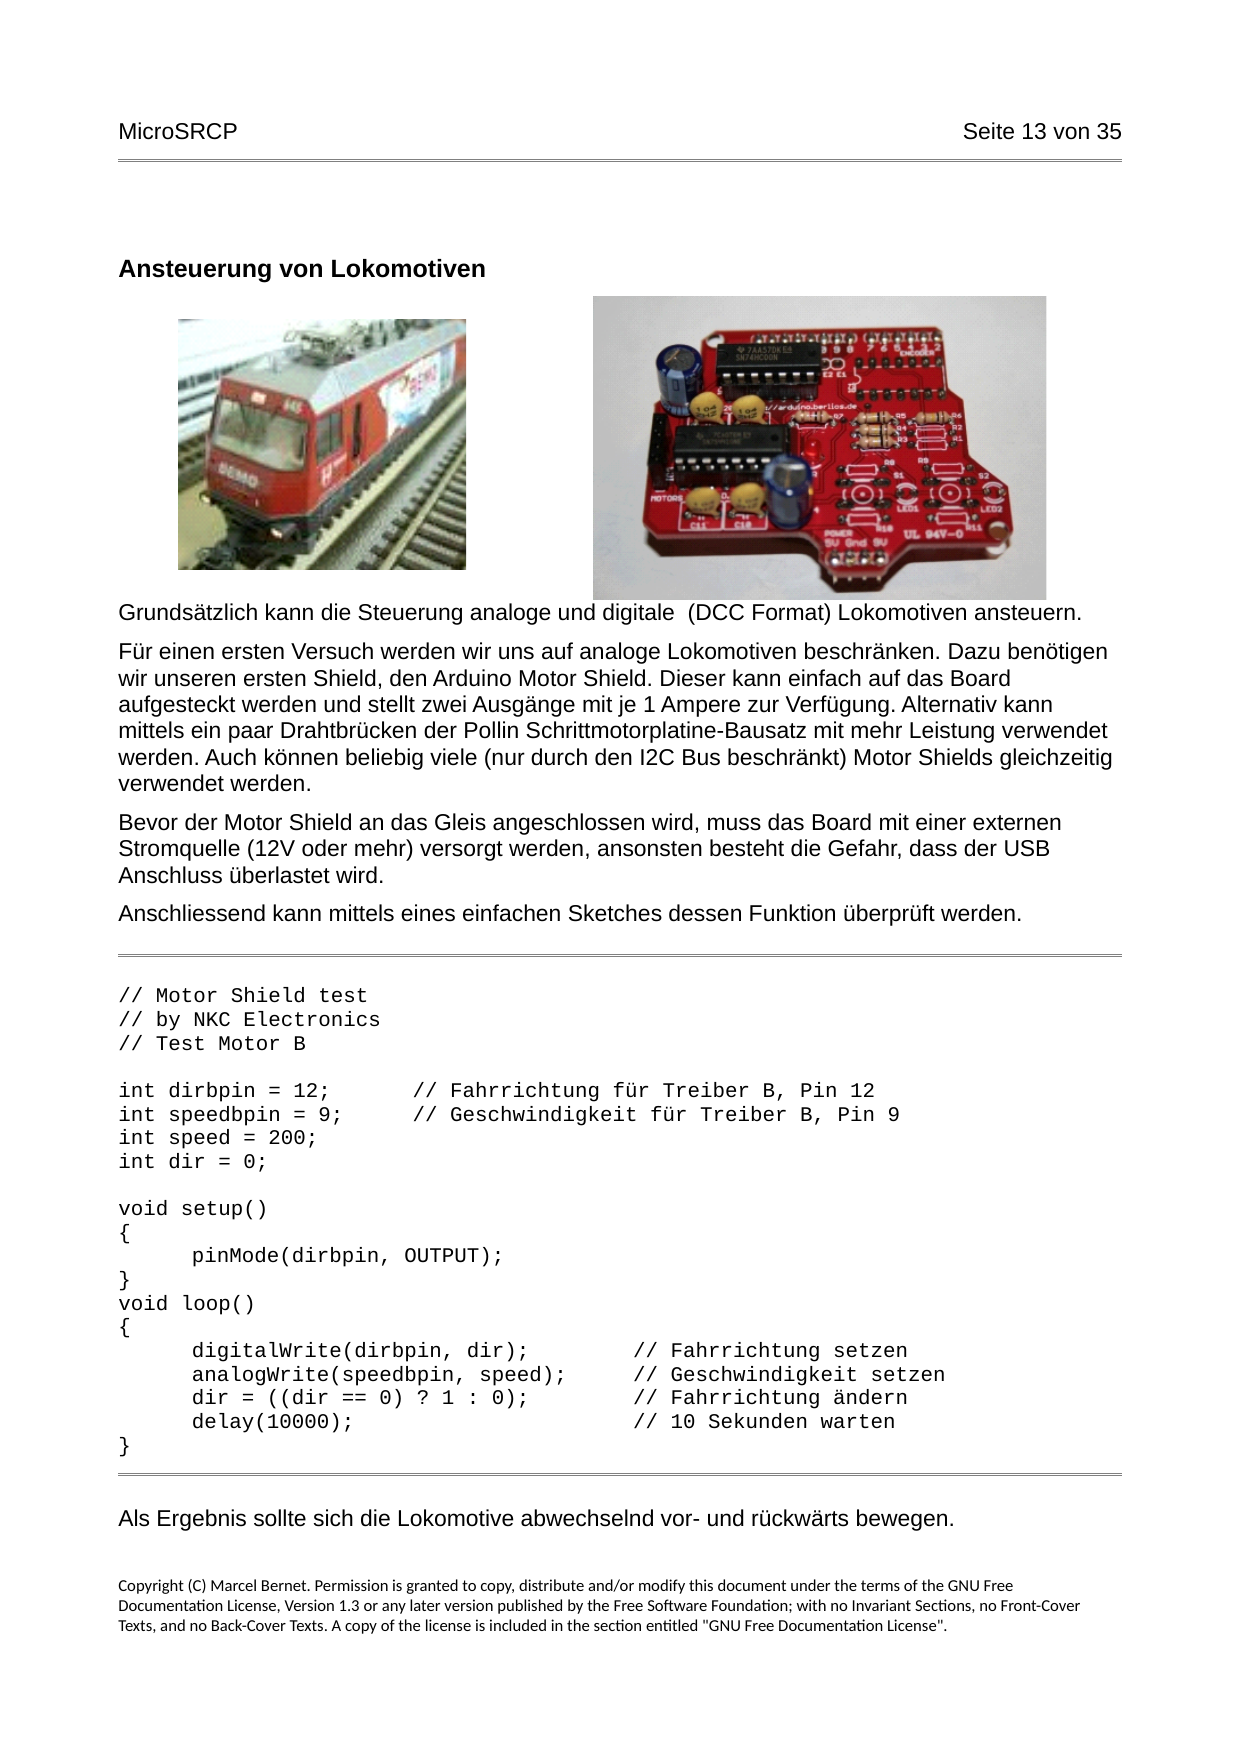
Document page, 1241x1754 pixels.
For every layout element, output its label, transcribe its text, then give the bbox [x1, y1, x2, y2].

text Bevor der Motor Shield an das Gleis angeschlossen wird, muss das Board mit einer externen Stromquelle (12V oder mehr) versorgt werden, ansonsten besteht die Gefahr, dass der USB Anschluss überlastet wird. [118, 809, 1122, 888]
subtitle Ansteuerung von Lokomotiven [118, 254, 1122, 283]
text Als Ergebnis sollte sich die Lokomotive abwechselnd vor- und rückwärts bewegen. [118, 1504, 1122, 1531]
text void loop() { digitalWrite(dirbpin, dir); // Fahrrichtung setzen analogWrite(speedbpin, speed); // Geschwindigkeit setzen dir = ((dir == 0) ? 1 : 0); // Fahrrichtung ändern delay(10000); // 10 Sekunden warten } [118, 1293, 1122, 1458]
text Für einen ersten Versuch werden wir uns auf analoge Lokomotiven beschränken. Dazu benötigen wir unseren ersten Shield, den Arduino Motor Shield. Dieser kann einfach auf das Board aufgesteckt werden und stellt zwei Ausgänge mit je 1 Ampere zur Verfügung. Alternativ kann mittels ein paar Drahtbrücken der Pollin Schrittmotorplatine-Bausatz mit mehr Leistung verwendet werden. Auch können beliebig viele (nur durch den I2C Bus beschränkt) Motor Shields gleichzeitig verwendet werden. [118, 638, 1122, 796]
text Anschliessend kann mittels eines einfachen Sketches dessen Funktion überprüft werden. [118, 900, 1122, 927]
text void setup() { pinMode(dirbpin, OUTPUT); } [118, 1198, 1122, 1293]
text Grundsätzlich kann die Steuerung analoge und digitale (DCC Format) Lokomotiven ansteuern. [118, 296, 1122, 626]
text // Motor Shield test // by NKC Electronics // Test Motor B [118, 985, 1122, 1056]
text int dirbpin = 12; // Fahrrichtung für Treiber B, Pin 12 int speedbpin = 9; // Geschwindigkeit für Treiber B, Pin 9 int speed = 200; int dir = 0; [118, 1080, 1122, 1174]
